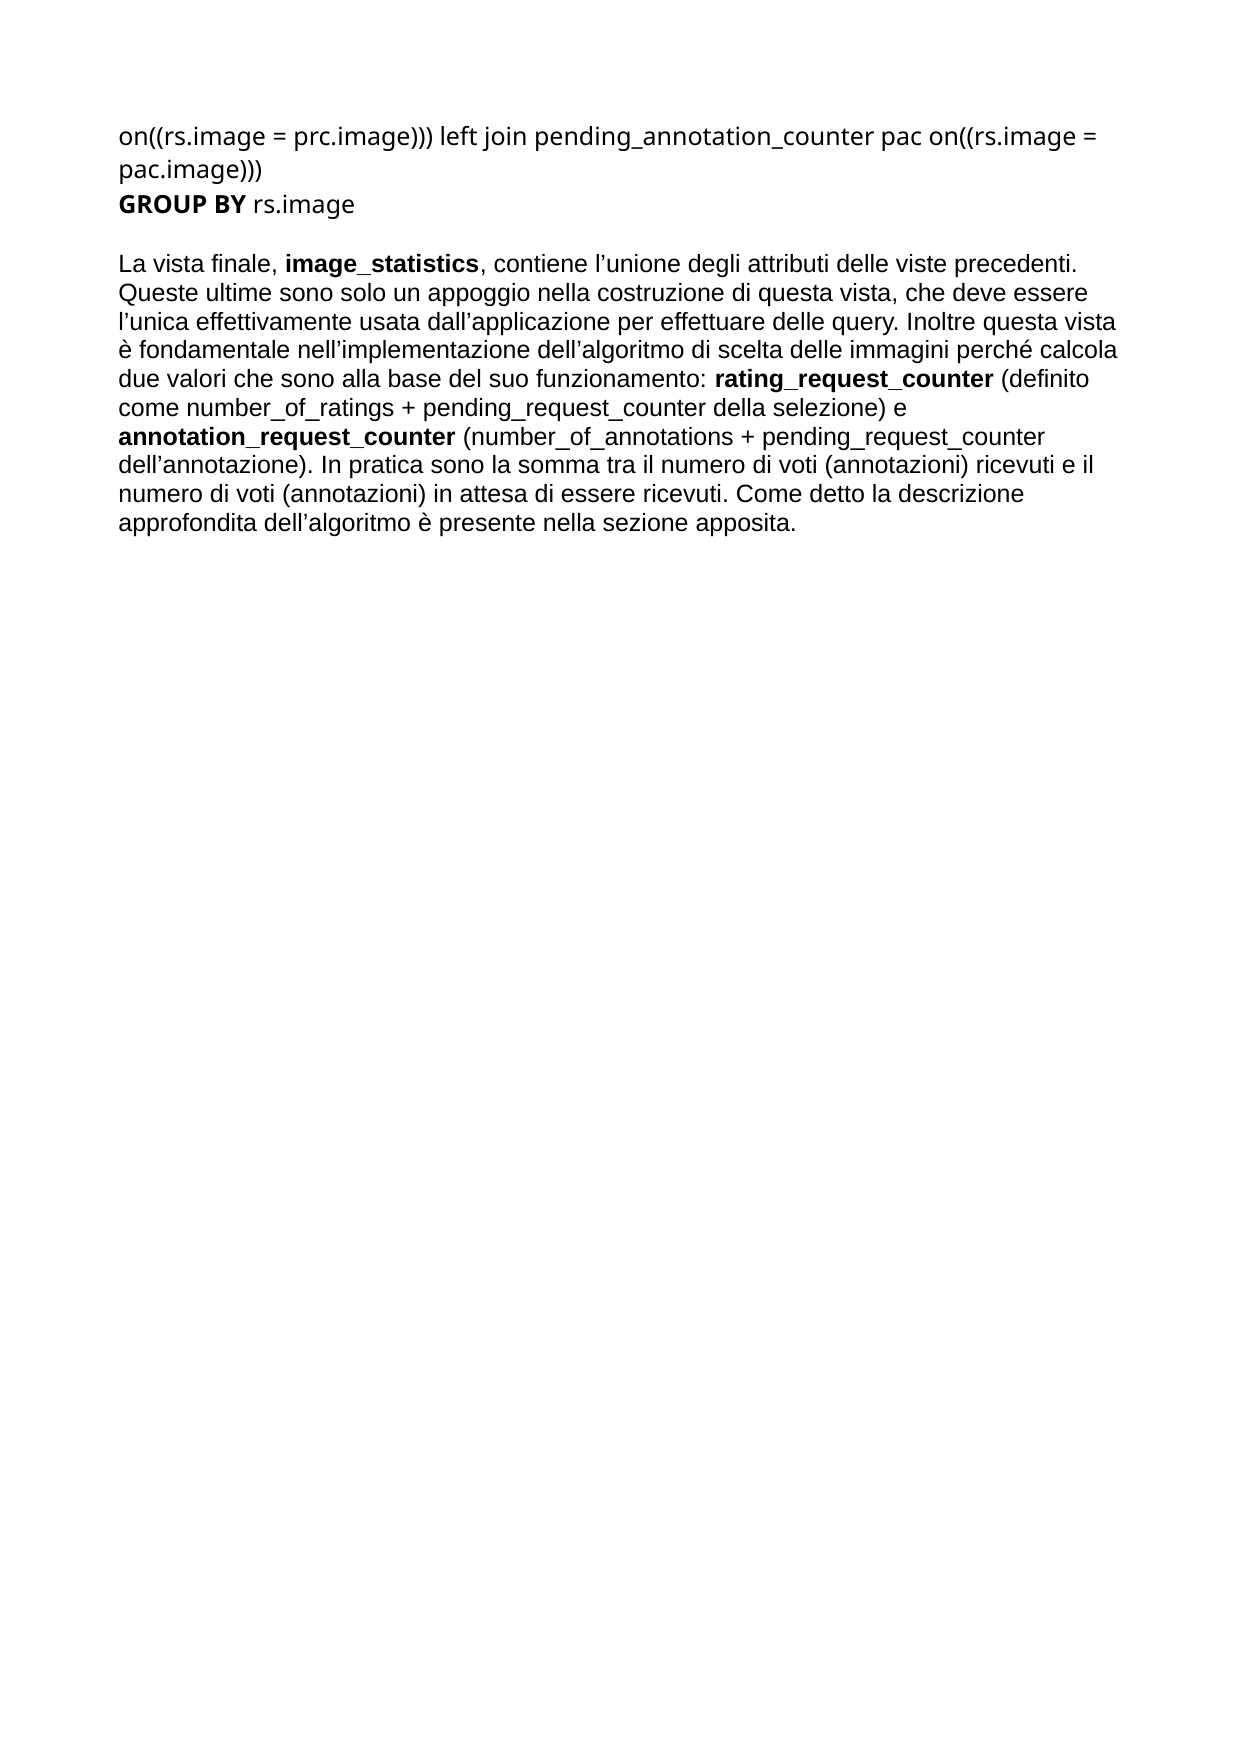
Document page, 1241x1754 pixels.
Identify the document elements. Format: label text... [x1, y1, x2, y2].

text on((rs.image = prc.image))) left join pending_annotation_counter pac on((rs.image = pac.image))) [118, 118, 1122, 186]
text La vista finale, image_statistics, contiene l’unione degli attributi delle viste precedenti. Queste ultime sono solo un appoggio nella costruzione di questa vista, che deve essere l’unica effettivamente usata dall’applicazione per effettuare delle query. Inoltre questa vista è fondamentale nell’implementazione dell’algoritmo di scelta delle immagini perché calcola due valori che sono alla base del suo funzionamento: rating_request_counter (definito come number_of_ratings + pending_request_counter della selezione) e annotation_request_counter (number_of_annotations + pending_request_counter dell’annotazione). In pratica sono la somma tra il numero di voti (annotazioni) ricevuti e il numero di voti (annotazioni) in attesa di essere ricevuti. Come detto la descrizione approfondita dell’algoritmo è presente nella sezione apposita. [118, 249, 1122, 537]
text GROUP BY rs.image [118, 186, 1122, 220]
